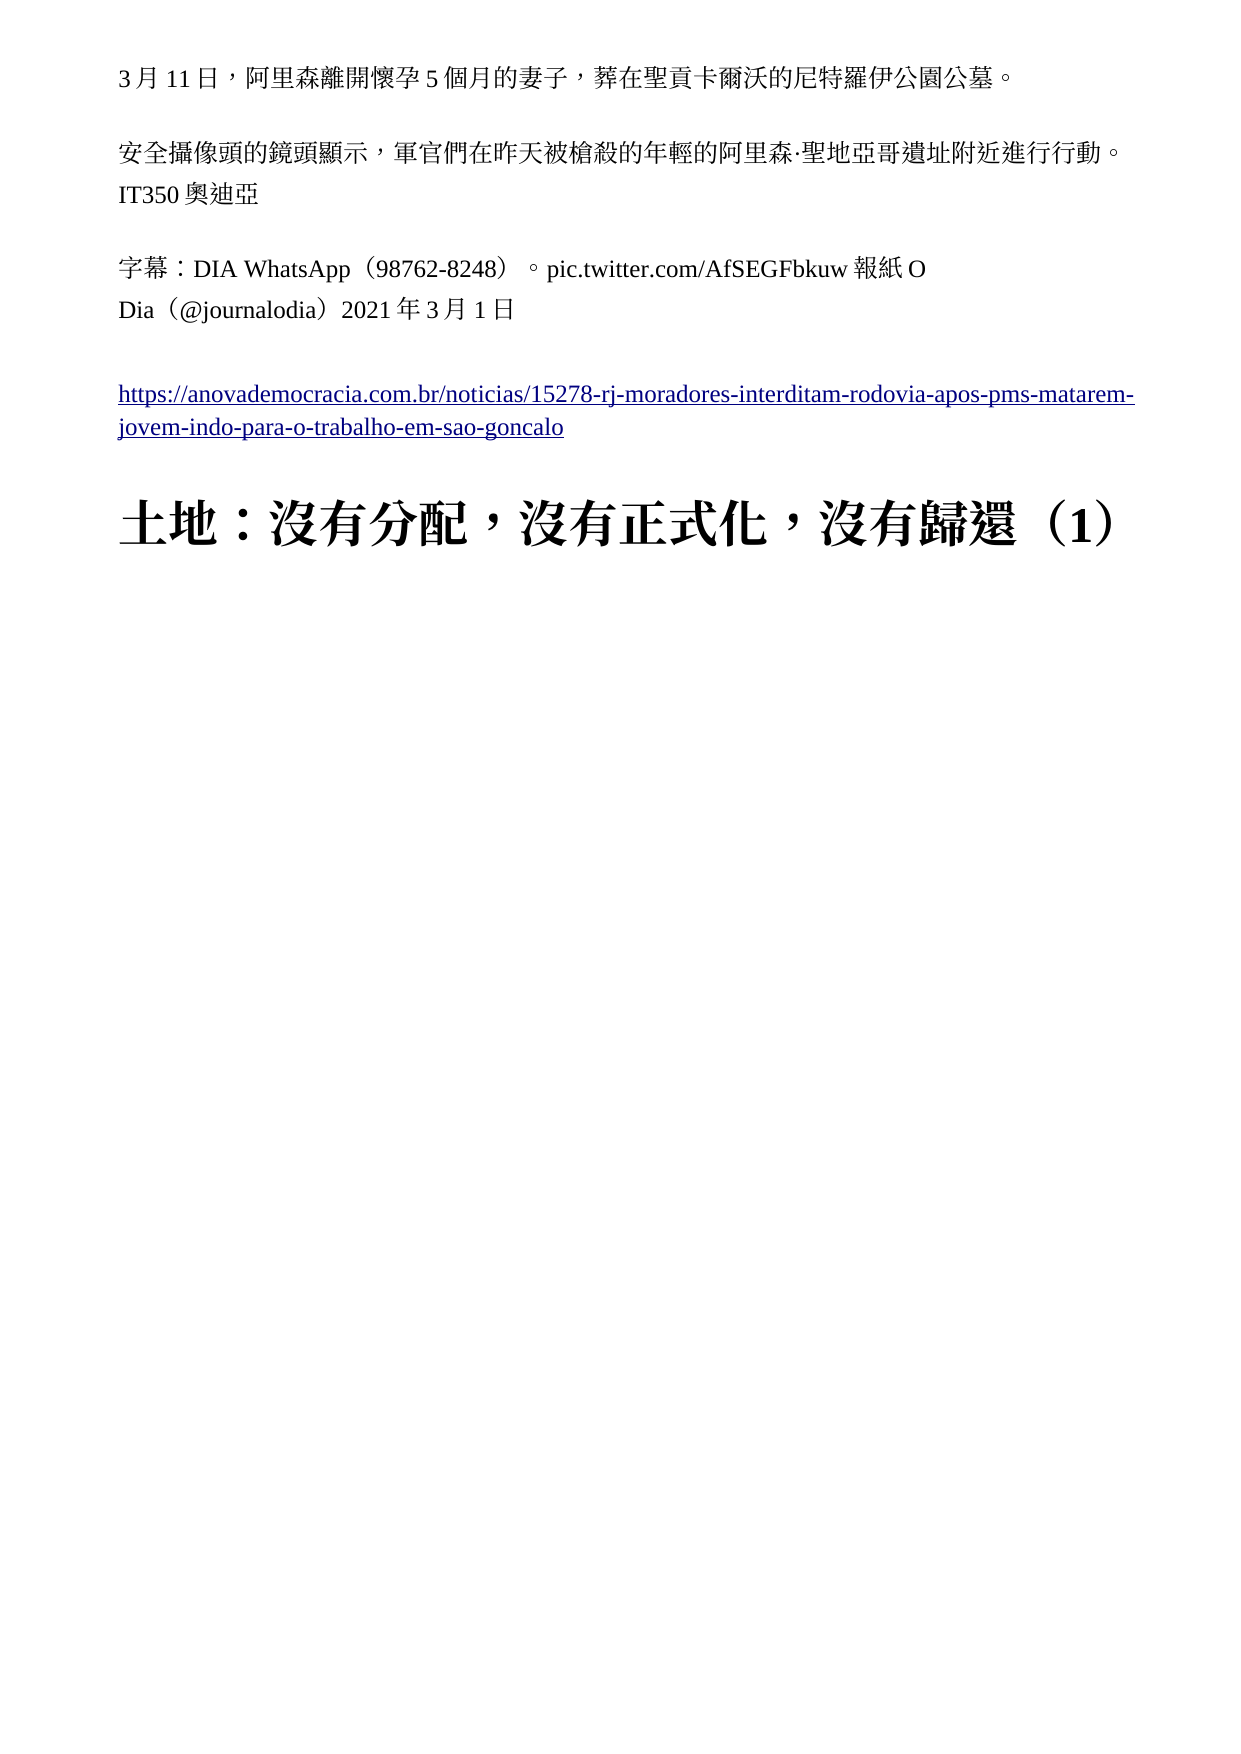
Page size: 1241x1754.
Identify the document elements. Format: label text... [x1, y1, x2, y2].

text 2021-03-02T13:04:23-03:00 加布裡埃爾·多斯桑托斯。 ['/images/0-2021/03/國家/抗議-韋伯。'，'/images/0-2021/03/national/1 is arilson~santiago-21309594.webp'] 工人被下院議員打死後，群眾封閉了道路。照片：複製品。 里約大都會區聖貢薩洛Tribobo區Palha Seca社群居民關閉了連線大都會區和里約州北部的RJ-106公路。在2月28日週日下午的示威活動中，當地居民對另一名年輕工人的死亡感到憤怒，他們放火焚燒輪胎並封鎖道路。 兩個方向的交通都停止了，直到凌晨5:30左右才被放行，警察不得不趕到現場。 抗議是針對21歲的阿里森聖地亞哥的死亡。2002年2月28日凌晨5點半左右，阿里森在一位朋友的工作車內被謀殺，兩人前往這名年輕人擔任加油站服務員的加油站。這名年輕人獲救後被送往阿爾貝託託雷斯州立醫院（熱火隊），但他沒有抵抗自己的傷勢。 武警在社群內開槍的同時，阿里森也被槍殺，照片上顯示的是一個安全攝像頭。在照片中，警察似乎在射殺幾名騎摩托車的年輕人。 阿里爾森的妹妹安娜·卡羅萊納在醫學法律研究所譴責總理對聖貢卡爾沃社群居民實施的恐怖例行行動，根據她的槍聲和清晨的突襲是軍方在該地區的行動。 21歲的阿里森·聖地亞哥（Arilson Santiago）在上班途中被社群內的警察開槍打死。照片：複製品。 “什麼時候結束，我的上帝？工人快死了，我弟弟21歲。他要工作三個月了。什麼時候結束？殺死無辜的人。不是流彈。子彈就是在那裡發現的。那是一生中只有一次的致命一擊，每天早上五點三十六分他們都在那裡。他們每天都向你開槍。星期天，星期六，一週中的某一天。。。他們在那裡很常見。如果是在上課時間呢？昨天是一天，明天可能是兩三天，什麼時候結束？”妹妹生氣地說。 這位修女還要求伸張正義，並要求懲罰殺害阿里森的凶手“我要伸張正義！我哥哥不是流浪漢！他是個勤奮的人，誠實！”他總結道。 這名年輕人的父親阿里斯蒂德·平託（Aristides Pinto）說，沒有交火，只有警察在他兒子被殺時開槍：“沒有交火，只有警察開槍抓住了我兒子。我甚至不能報告那一刻是什麼樣子，”受害者的父親說。 在葬禮上，年輕人的叔叔反抗並譴責了針對里約熱內盧貧民窟黑人和貧困青年的種族滅絕政策：“那裡沒有動物，他是個工人。這傢伙今天早上上班死了，一群膽小鬼。他們都是懦夫，殺害工人。幸運的是，我有一個攝像頭，否則我會是另一個流浪漢誰把它的統計。“一個流浪漢死在那裡的貧民窟裡，”興奮的叔叔說。 3月11日，阿里森離開懷孕5個月的妻子，葬在聖貢卡爾沃的尼特羅伊公園公墓。 安全攝像頭的鏡頭顯示，軍官們在昨天被槍殺的年輕的阿里森·聖地亞哥遺址附近進行行動。IT350奧迪亞 字幕：DIA WhatsApp（98762-8248）。pic.twitter.com/AfSEGFbkuw報紙O Dia（@journalodia）2021年3月1日 [118, 59, 1181, 326]
text https://anovademocracia.com.br/noticias/15278-rj-moradores-interditam-rodovia-apos-pms-matarem-jovem-indo-para-o-trabalho-em-sao-goncalo [118, 346, 1181, 441]
subtitle 土地：沒有分配，沒有正式化，沒有歸還（1） [118, 484, 1181, 556]
